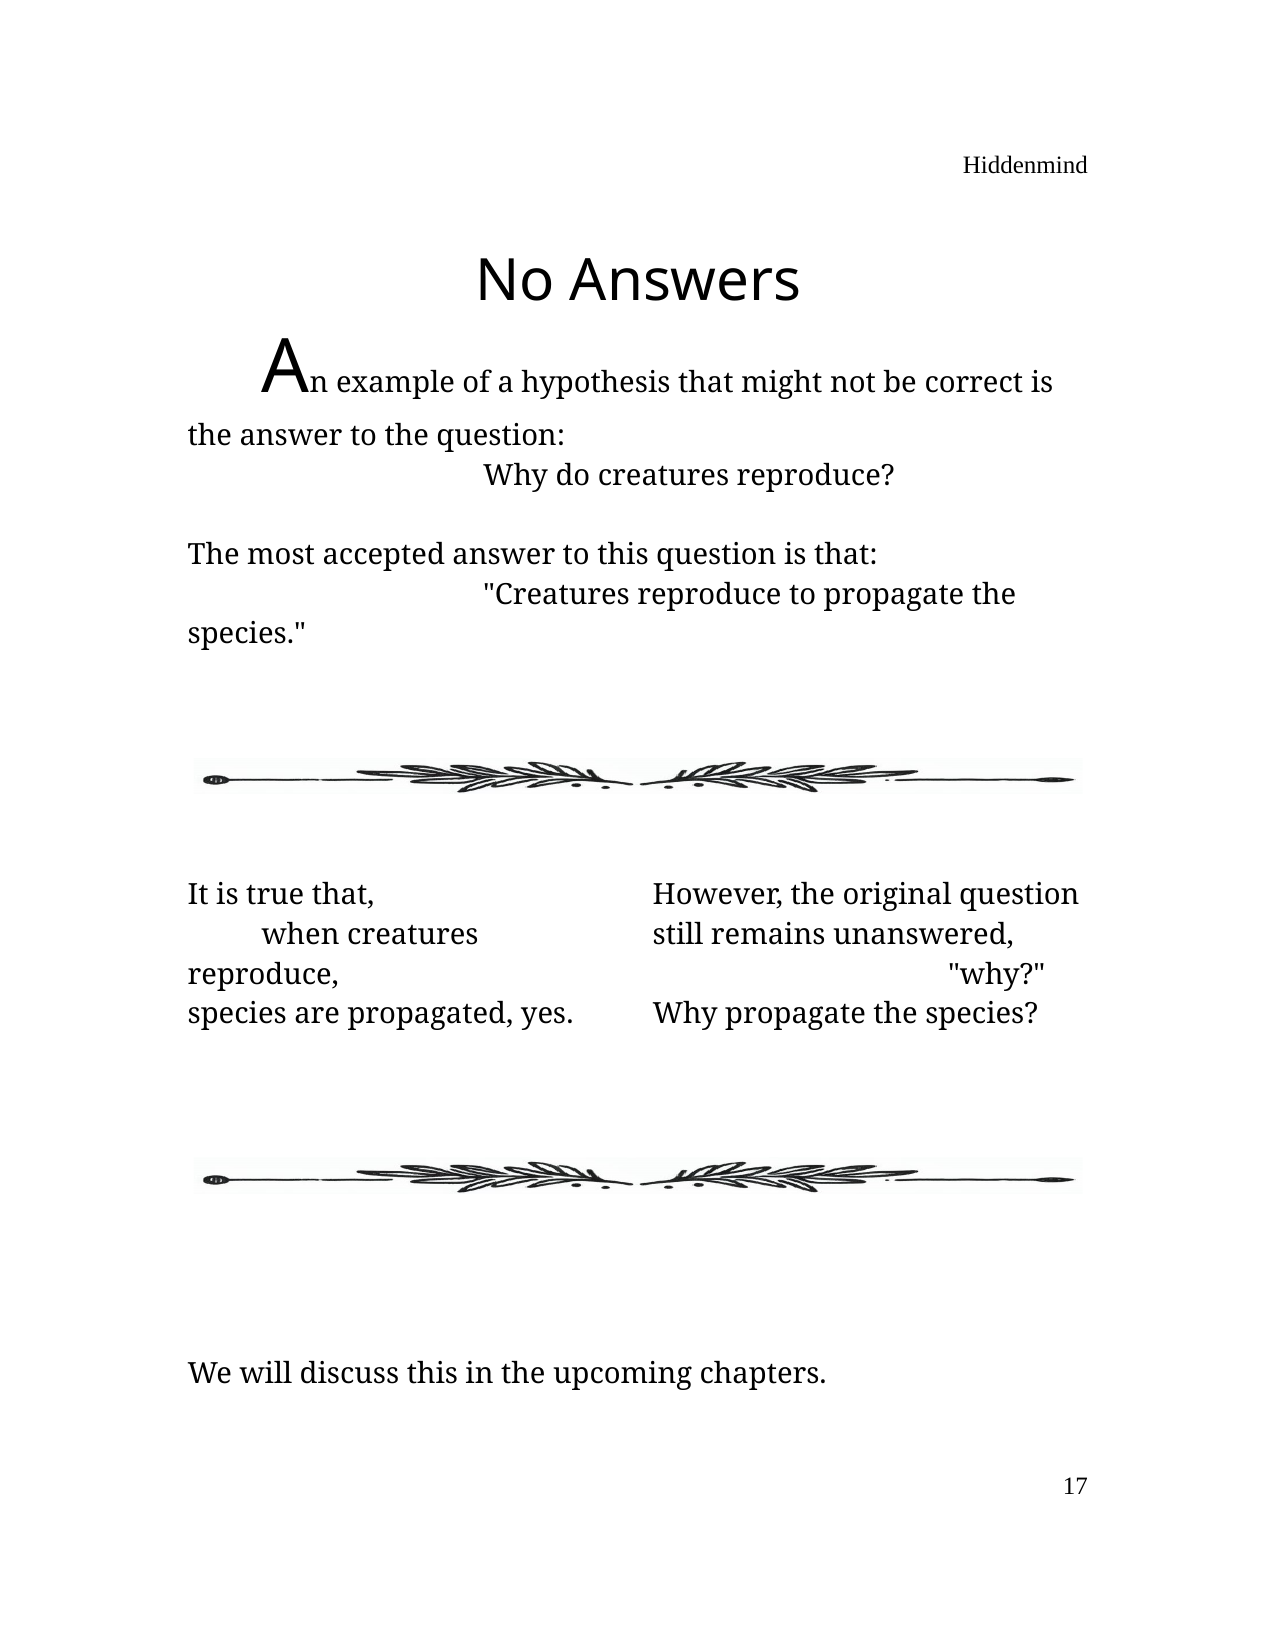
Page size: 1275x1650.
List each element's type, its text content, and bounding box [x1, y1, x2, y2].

text "why?" [652, 953, 1087, 993]
text The most accepted answer to this question is that: [187, 533, 1087, 573]
text However, the original question [652, 873, 1087, 913]
text still remains unanswered, [652, 913, 1087, 953]
picture [193, 758, 1083, 794]
text We will discuss this in the upcoming chapters. [187, 1352, 1087, 1392]
text Why do creatures reproduce? [187, 454, 1087, 494]
picture [193, 1157, 1083, 1194]
text species are propagated, yes. [187, 993, 622, 1032]
text It is true that, [187, 873, 622, 913]
text Why propagate the species? [652, 993, 1087, 1032]
text "Creatures reproduce to propagate the species." [187, 573, 1087, 652]
text the answer to the question: [187, 414, 1087, 454]
text when creatures reproduce, [187, 913, 622, 993]
text An example of a hypothesis that might not be correct is [187, 312, 1087, 414]
